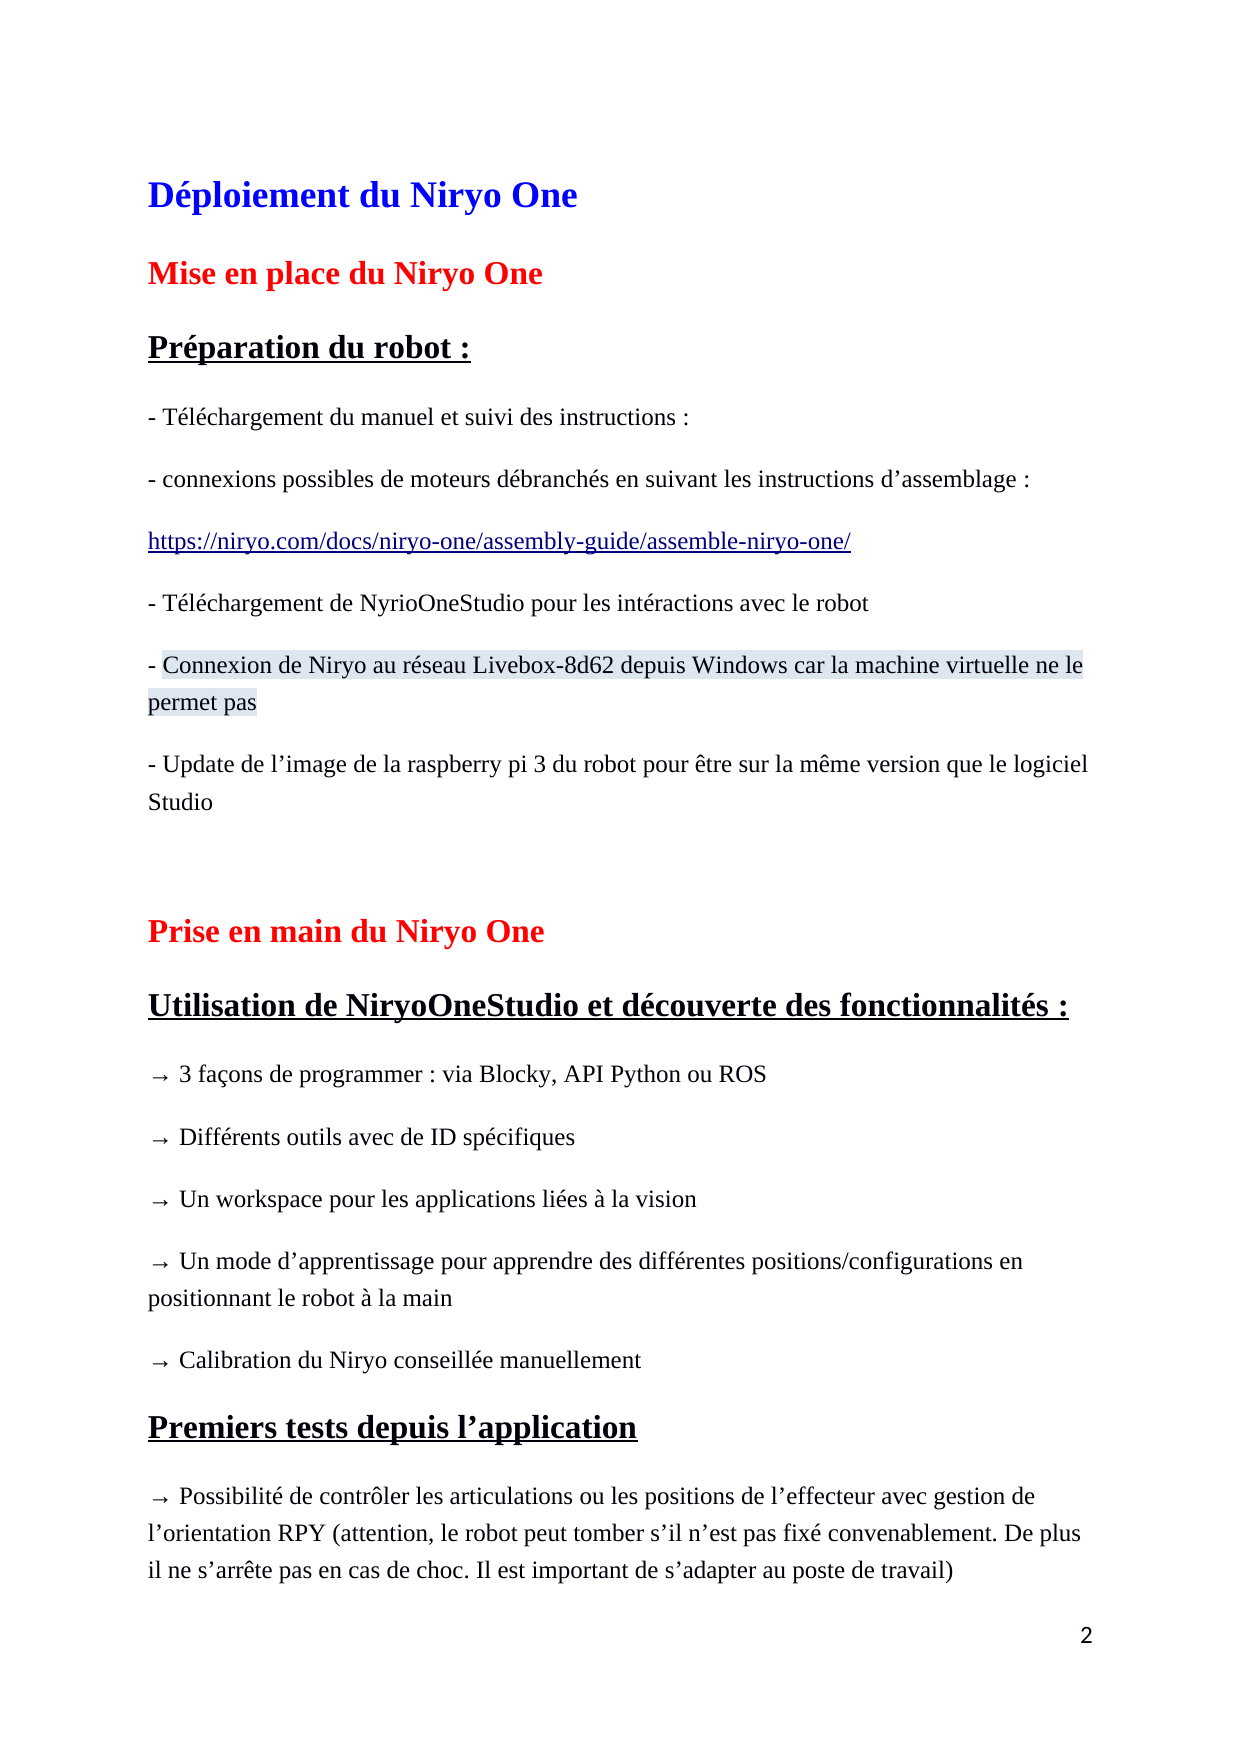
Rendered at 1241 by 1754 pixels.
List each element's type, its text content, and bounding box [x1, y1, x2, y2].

text - Téléchargement du manuel et suivi des instructions : [148, 402, 1092, 431]
text Mise en place du Niryo One [148, 253, 1092, 292]
text → 3 façons de programmer : via Blocky, API Python ou ROS [148, 1059, 1092, 1088]
text https://niryo.com/docs/niryo-one/assembly-guide/assemble-niryo-one/ [148, 526, 1092, 555]
text - Update de l’image de la raspberry pi 3 du robot pour être sur la même version que le logiciel Studio [148, 749, 1092, 815]
text Préparation du robot : [148, 328, 1092, 366]
text Utilisation de NiryoOneStudio et découverte des fonctionnalités : [148, 985, 1092, 1023]
text → Un workspace pour les applications liées à la vision [148, 1184, 1092, 1212]
text → Calibration du Niryo conseillée manuellement [148, 1345, 1092, 1374]
text → Différents outils avec de ID spécifiques [148, 1122, 1092, 1150]
text Déploiement du Niryo One [148, 173, 1092, 216]
text - Connexion de Niryo au réseau Livebox-8d62 depuis Windows car la machine virtuelle ne le permet pas [148, 650, 1092, 716]
text - Téléchargement de NyrioOneStudio pour les intéractions avec le robot [148, 588, 1092, 617]
text - connexions possibles de moteurs débranchés en suivant les instructions d’assemblage : [148, 464, 1092, 493]
text Premiers tests depuis l’application [148, 1407, 1092, 1445]
text → Possibilité de contrôler les articulations ou les positions de l’effecteur avec gestion de l’orientation RPY (attention, le robot peut tomber s’il n’est pas fixé convenablement. De plus il ne s’arrête pas en cas de choc. Il est important de s’adapter au poste de travail) [148, 1481, 1092, 1584]
text Prise en main du Niryo One [148, 911, 1092, 949]
text → Un mode d’apprentissage pour apprendre des différentes positions/configurations en positionnant le robot à la main [148, 1246, 1092, 1312]
